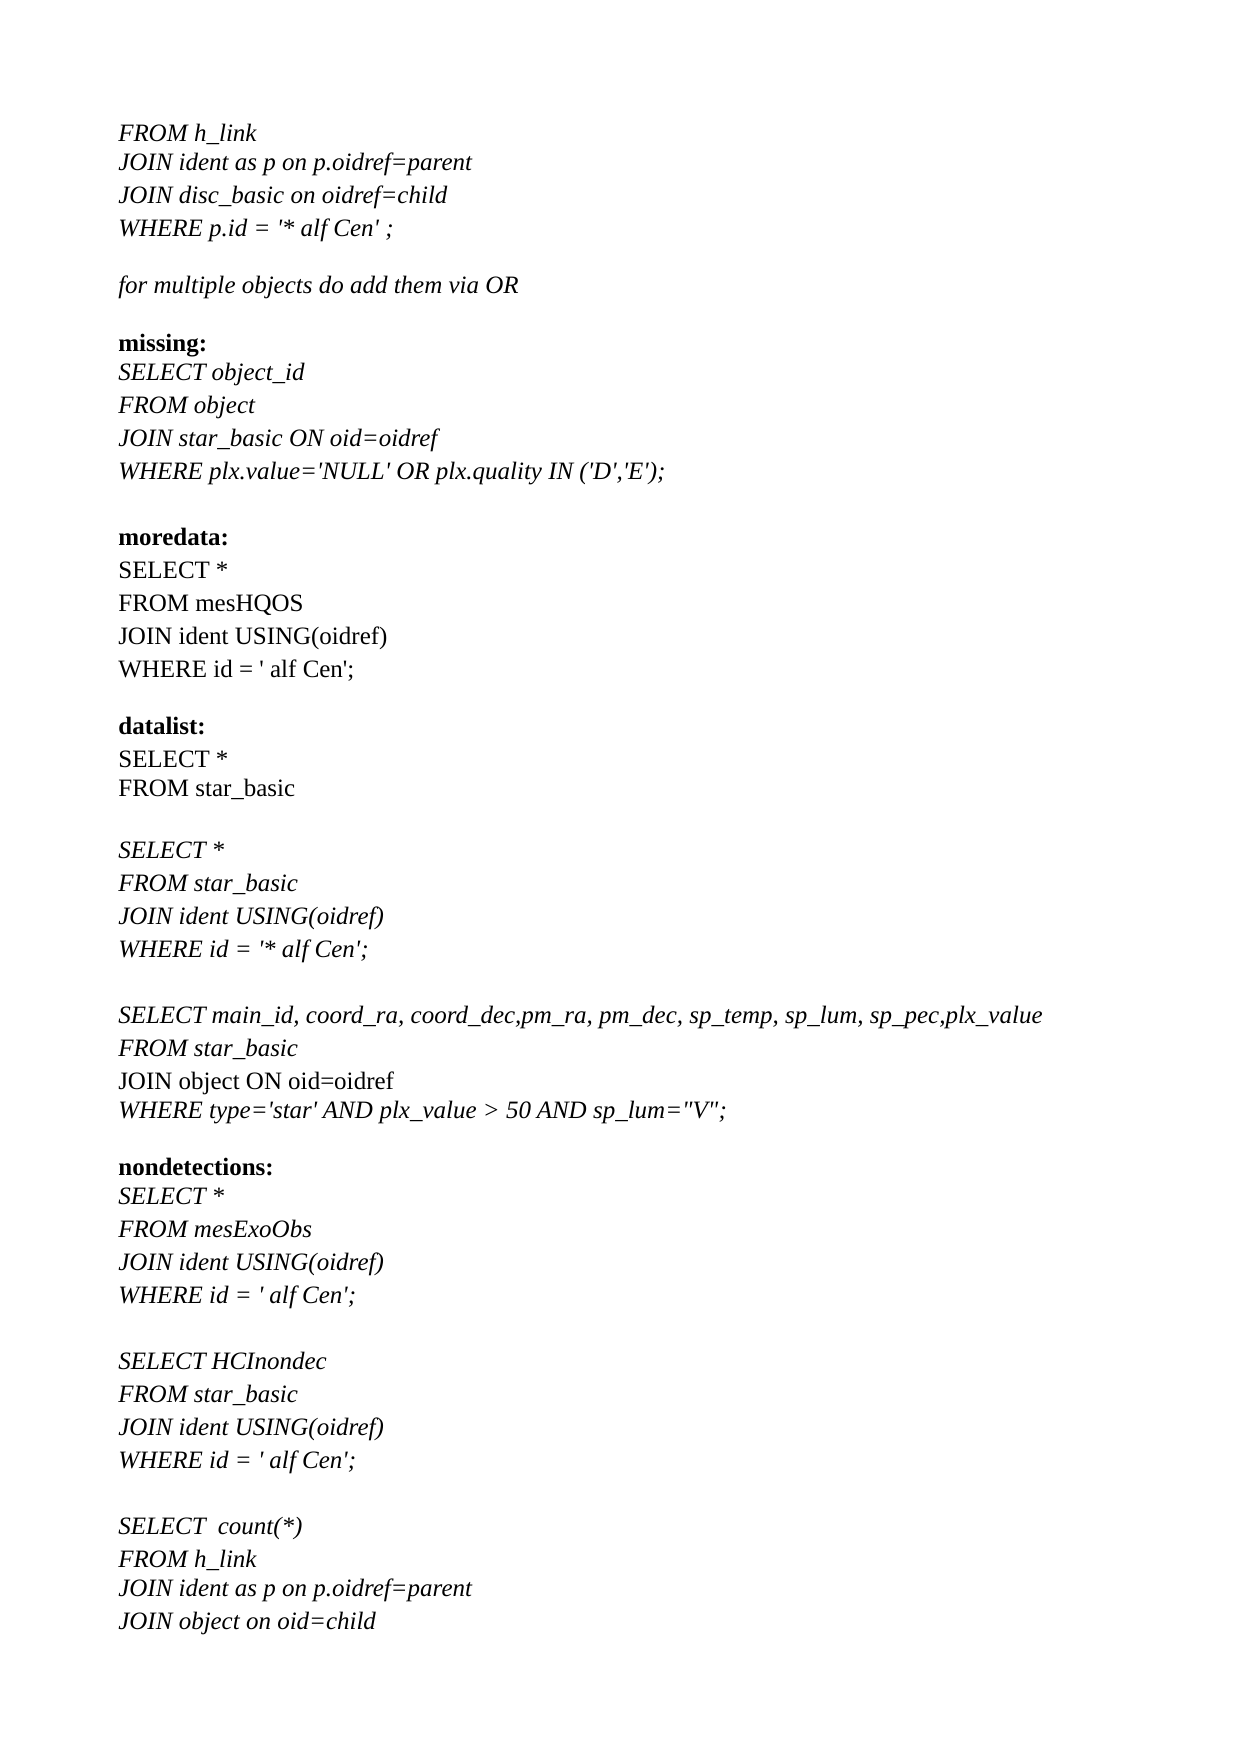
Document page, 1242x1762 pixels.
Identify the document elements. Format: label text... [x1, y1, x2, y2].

text JOIN ident as p on p.oidref=parent [118, 1573, 1124, 1602]
text SELECT * [118, 744, 1124, 773]
text FROM h_link [118, 1544, 1124, 1573]
text WHERE p.id = '* alf Cen' ; [118, 213, 1124, 242]
text moredata: [118, 522, 1124, 551]
text JOIN ident USING(oidref) [118, 1247, 1124, 1276]
text SELECT main_id, coord_ra, coord_dec,pm_ra, pm_dec, sp_temp, sp_lum, sp_pec,plx_value [118, 1000, 1124, 1029]
text JOIN object on oid=child [118, 1606, 1124, 1635]
text nondetections: [118, 1152, 1124, 1181]
text SELECT object_id [118, 357, 1124, 385]
text WHERE id = ' alf Cen'; [118, 654, 1124, 683]
text FROM star_basic [118, 773, 1124, 802]
text for multiple objects do add them via OR [118, 270, 1124, 299]
text FROM object [118, 390, 1124, 418]
text JOIN ident USING(oidref) [118, 901, 1124, 930]
text WHERE id = ' alf Cen'; [118, 1445, 1124, 1474]
text datalist: [118, 711, 1124, 740]
text FROM star_basic [118, 1379, 1124, 1408]
text SELECT HCInondec [118, 1346, 1124, 1375]
text WHERE id = '* alf Cen'; [118, 934, 1124, 963]
text SELECT * [118, 1181, 1124, 1210]
text FROM mesExoObs [118, 1214, 1124, 1243]
text JOIN object ON oid=oidref [118, 1066, 1124, 1095]
text FROM h_link [118, 118, 1124, 147]
text JOIN star_basic ON oid=oidref [118, 423, 1124, 451]
text WHERE plx.value='NULL' OR plx.quality IN ('D','E'); [118, 456, 1124, 484]
text SELECT count(*) [118, 1511, 1124, 1540]
text JOIN ident as p on p.oidref=parent [118, 147, 1124, 176]
text FROM mesHQOS [118, 588, 1124, 617]
text SELECT * [118, 835, 1124, 864]
text JOIN disc_basic on oidref=child [118, 180, 1124, 209]
text WHERE type='star' AND plx_value > 50 AND sp_lum="V"; [118, 1095, 1124, 1123]
text FROM star_basic [118, 868, 1124, 897]
text JOIN ident USING(oidref) [118, 621, 1124, 649]
text SELECT * [118, 555, 1124, 583]
text FROM star_basic [118, 1033, 1124, 1062]
text JOIN ident USING(oidref) [118, 1412, 1124, 1441]
text WHERE id = ' alf Cen'; [118, 1280, 1124, 1309]
text missing: [118, 328, 1124, 357]
